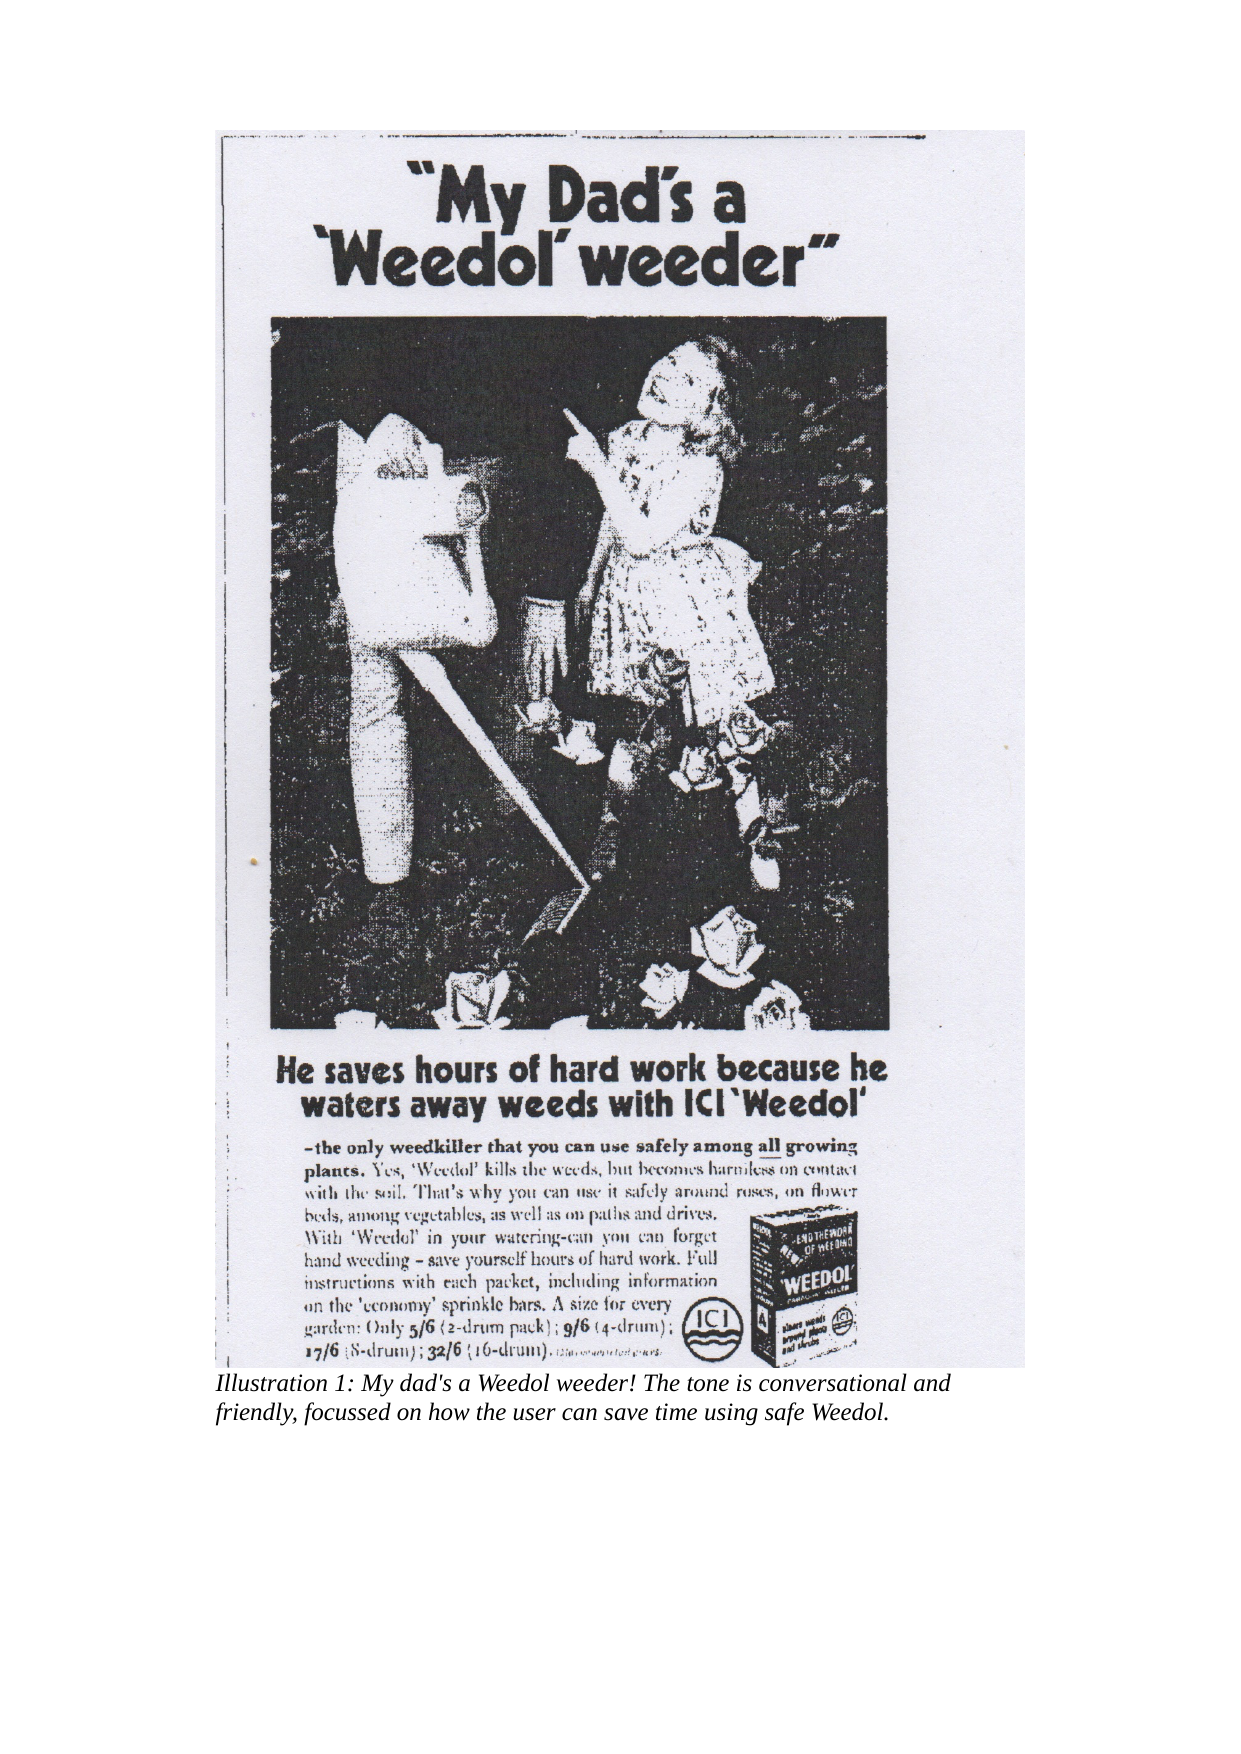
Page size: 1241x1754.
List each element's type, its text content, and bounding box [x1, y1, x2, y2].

picture [215, 130, 1025, 1368]
text Illustration 1: My dad's a Weedol weeder! The tone is conversational and friendly, focussed on how the user can save time using safe Weedol. [215, 1368, 1025, 1425]
